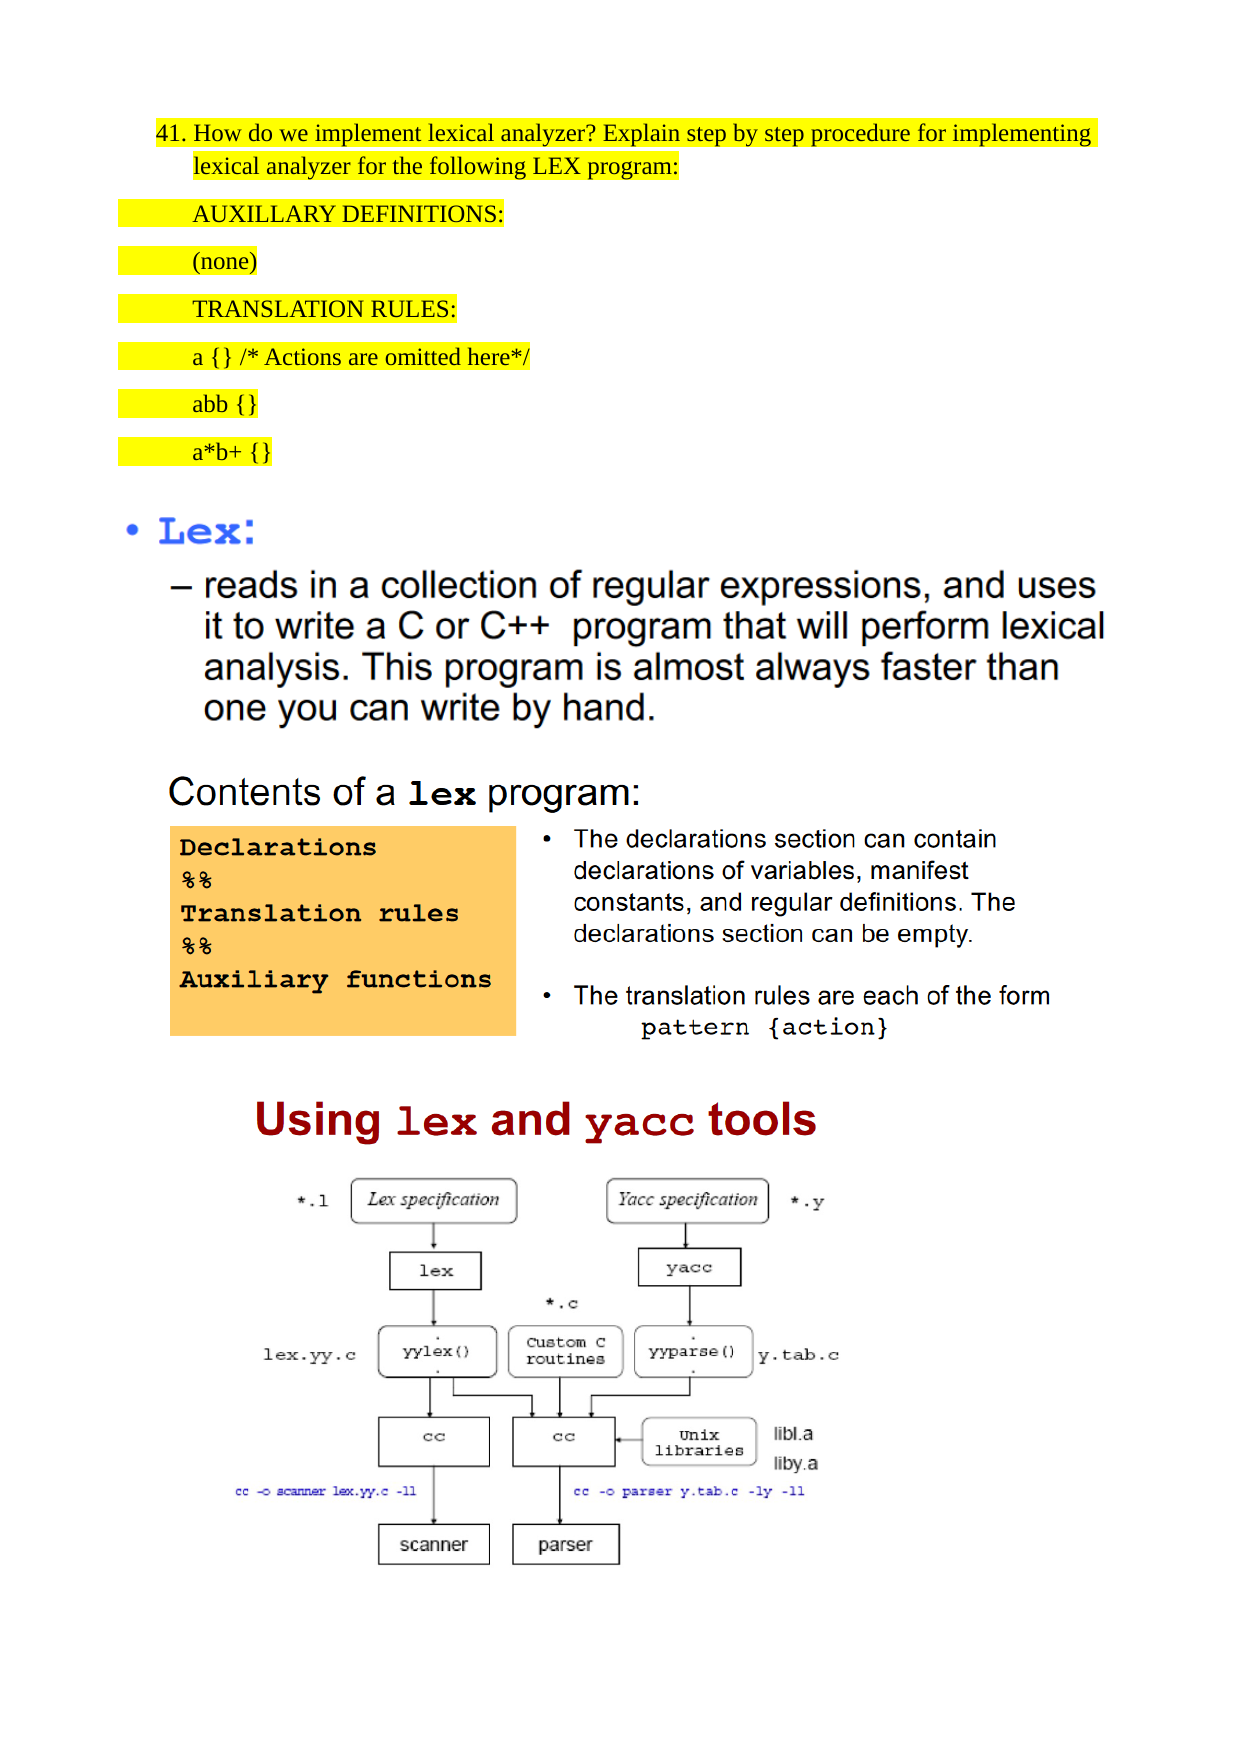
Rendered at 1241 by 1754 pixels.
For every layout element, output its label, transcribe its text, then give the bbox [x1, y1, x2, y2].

picture [158, 764, 1068, 1062]
text TRANSLATION RULES: [118, 294, 1122, 323]
text a*b+ {} [118, 437, 1122, 466]
text (none) [118, 246, 1122, 275]
text abb {} [118, 389, 1122, 418]
list How do we implement lexical analyzer? Explain step by step procedure for implementing lexical analyzer for the following LEX program: [156, 118, 1122, 180]
text a {} /* Actions are omitted here*/ [118, 342, 1122, 370]
text AUXILLARY DEFINITIONS: [118, 199, 1122, 227]
picture [227, 1088, 871, 1581]
picture [109, 503, 1114, 737]
